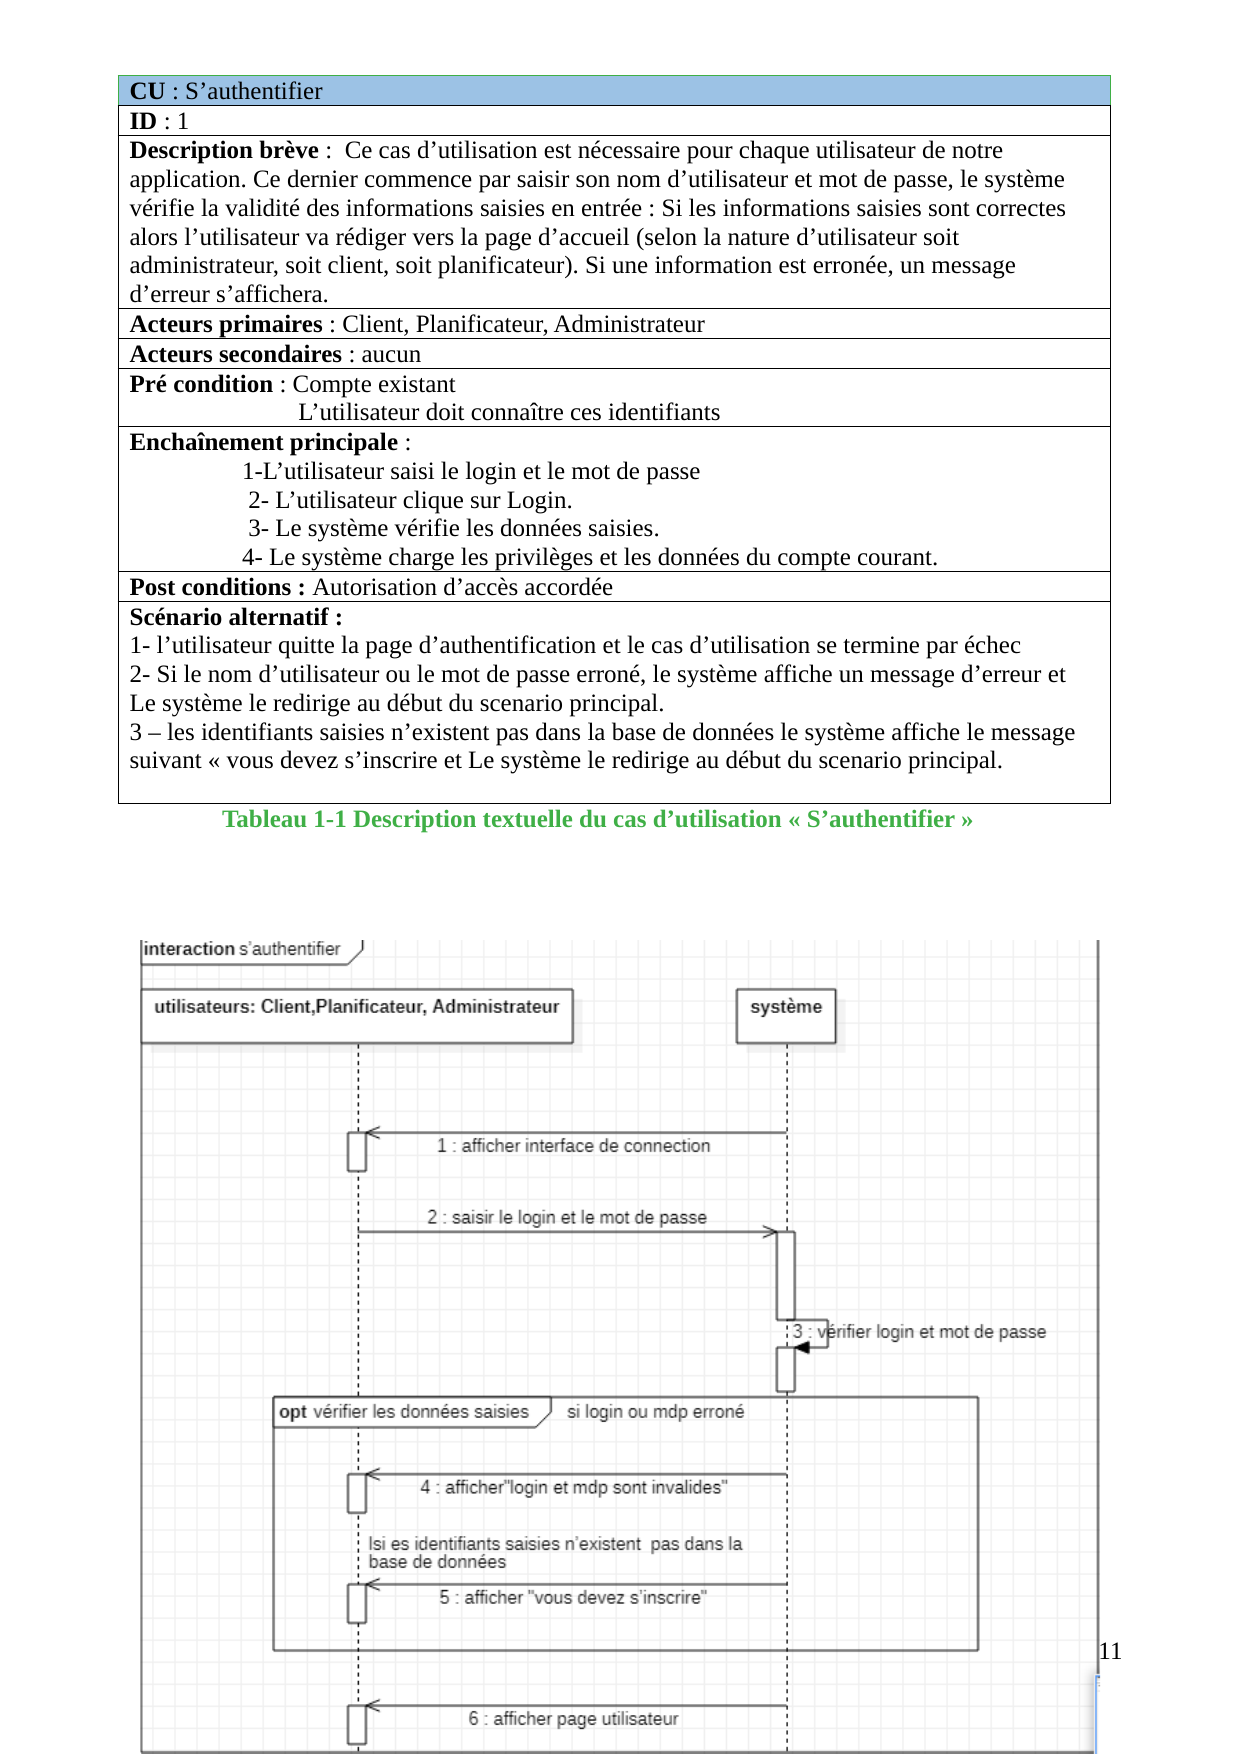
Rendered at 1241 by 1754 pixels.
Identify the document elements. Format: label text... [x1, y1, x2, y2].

table_cell Description brève : Ce cas d’utilisation est nécessaire pour chaque utilisateur de notre application. Ce dernier commence par saisir son nom d’utilisateur et mot de passe, le système vérifie la validité des informations saisies en entrée : Si les informations saisies sont correctes alors l’utilisateur va rédiger vers la page d’accueil (selon la nature d’utilisateur soit administrateur, soit client, soit planificateur). Si une information est erronée, un message d’erreur s’affichera. [119, 136, 1110, 308]
picture [140, 940, 1100, 1754]
table_header CU : S’authentifier [119, 76, 1110, 105]
table_cell Acteurs secondaires : aucun [119, 339, 1110, 368]
table_cell Acteurs primaires : Client, Planificateur, Administrateur [119, 309, 1110, 338]
table_cell Pré condition : Compte existant L’utilisateur doit connaître ces identifiants [119, 369, 1110, 426]
table_cell ID : 1 [119, 106, 1110, 134]
table_cell Scénario alternatif : 1- l’utilisateur quitte la page d’authentification et le cas d’utilisation se termine par échec 2- Si le nom d’utilisateur ou le mot de passe erroné, le système affiche un message d’erreur et Le système le redirige au début du scenario principal. 3 – les identifiants saisies n’existent pas dans la base de données le système affiche le message suivant « vous devez s’inscrire et Le système le redirige au début du scenario principal. [119, 602, 1110, 803]
table_cell Post conditions : Autorisation d’accès accordée [119, 572, 1110, 601]
text Tableau 1-1 Description textuelle du cas d’utilisation « S’authentifier » [118, 804, 1078, 833]
table_cell Enchaînement principale : 1-L’utilisateur saisi le login et le mot de passe 2- L’utilisateur clique sur Login. 3- Le système vérifie les données saisies. 4- Le système charge les privilèges et les données du compte courant. [119, 427, 1110, 571]
